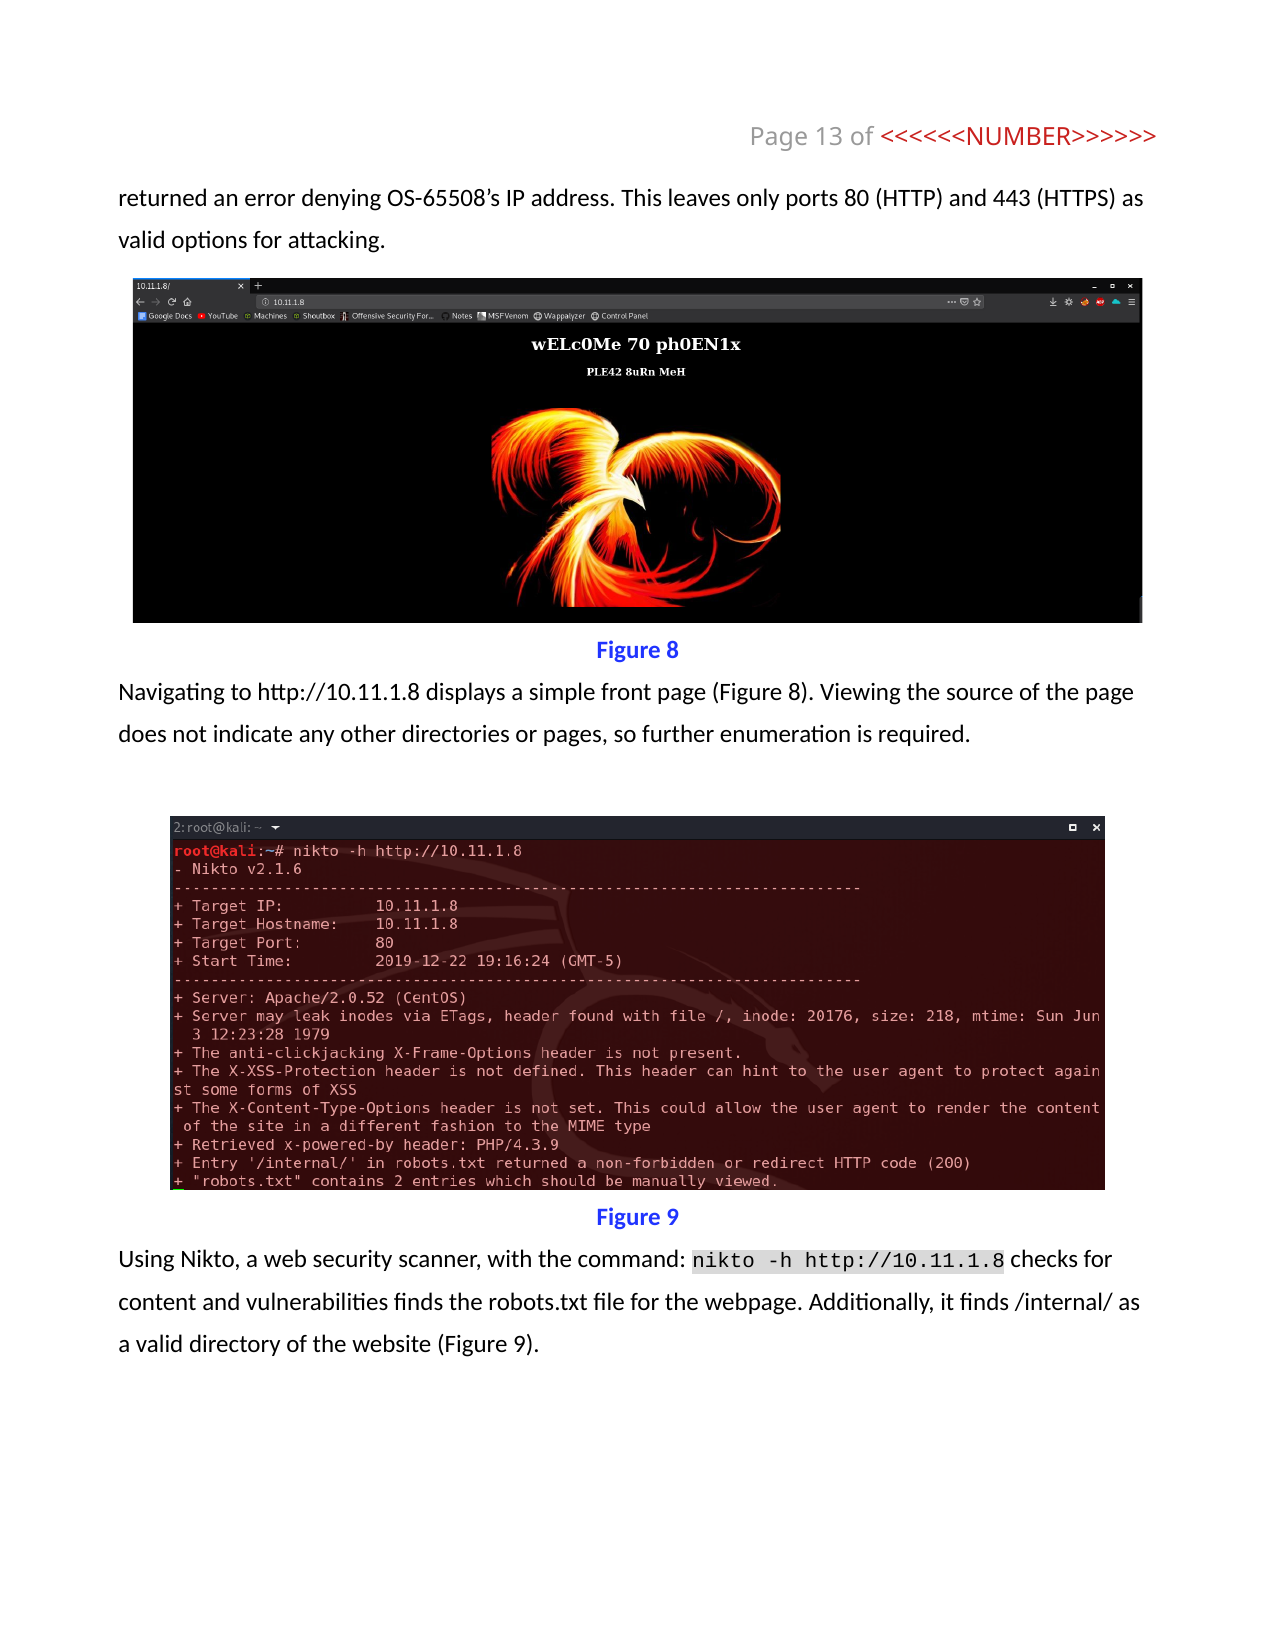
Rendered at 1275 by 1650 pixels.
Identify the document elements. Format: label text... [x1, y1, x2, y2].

text returned an error denying OS-65508’s IP address. This leaves only ports 80 (HTTP) and 443 (HTTPS) as valid options for attacking. [118, 182, 1157, 254]
picture [170, 816, 403, 991]
text Figure 9 [118, 802, 1157, 1232]
text Navigating to http://10.11.1.8 displays a simple front page (Figure 8). Viewing the source of the page does not indicate any other directories or pages, so further enumeration is required. [118, 676, 1157, 791]
text Figure 8 [118, 266, 1157, 664]
text Using Nikto, a web security scanner, with the command: nikto -h http://10.11.1.8 checks for content and vulnerabilities finds the robots.txt file for the webpage. Additionally, it finds /internal/ as a valid directory of the website (Figure 9). [118, 1243, 1157, 1358]
